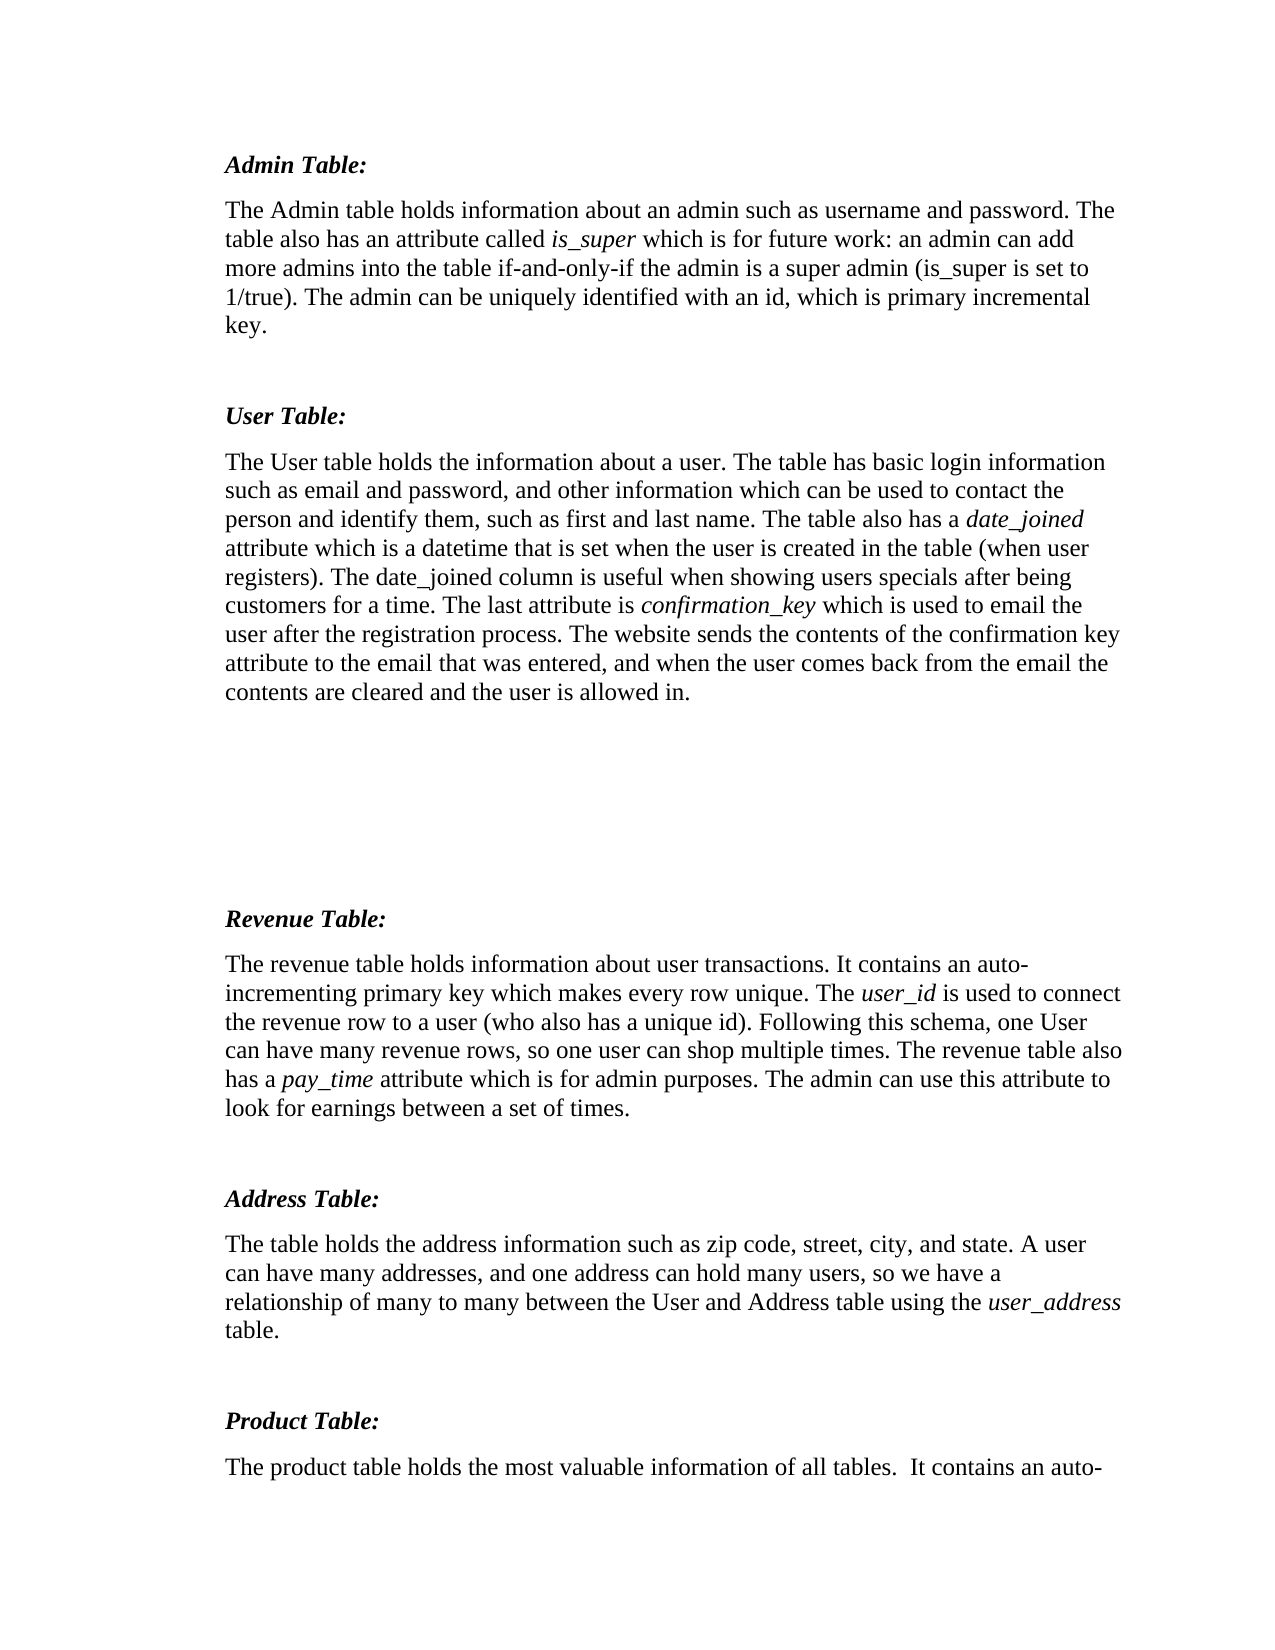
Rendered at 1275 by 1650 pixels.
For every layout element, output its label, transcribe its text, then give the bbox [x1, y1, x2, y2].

text Admin Table: [187, 150, 1125, 179]
text The Admin table holds information about an admin such as username and password. The table also has an attribute called is_super which is for future work: an admin can add more admins into the table if-and-only-if the admin is a super admin (is_super is set to 1/true). The admin can be uniquely identified with an id, which is primary incremental key. [225, 195, 1125, 339]
text User Table: [187, 401, 1125, 430]
text Product Table: [187, 1406, 1125, 1435]
text The table holds the address information such as zip code, street, city, and state. A user can have many addresses, and one address can hold many users, so we have a relationship of many to many between the User and Address table using the user_address table. [225, 1229, 1125, 1344]
text The User table holds the information about a user. The table has basic login information such as email and password, and other information which can be used to contact the person and identify them, such as first and last name. The table also has a date_joined attribute which is a datetime that is set when the user is created in the table (when user registers). The date_joined column is useful when showing users specials after being customers for a time. The last attribute is confirmation_key which is used to email the user after the registration process. The website sends the contents of the confirmation key attribute to the email that was entered, and when the user comes back from the email the contents are cleared and the user is allowed in. [225, 447, 1125, 705]
text Address Table: [187, 1184, 1125, 1212]
text The product table holds the most valuable information of all tables. It contains an auto- [225, 1452, 1125, 1480]
text The revenue table holds information about user transactions. It contains an auto-incrementing primary key which makes every row unique. The user_id is used to connect the revenue row to a user (who also has a unique id). Following this schema, one User can have many revenue rows, so one user can shop multiple times. The revenue table also has a pay_time attribute which is for admin purposes. The admin can use this attribute to look for earnings between a set of times. [225, 949, 1125, 1122]
text Revenue Table: [187, 904, 1125, 932]
